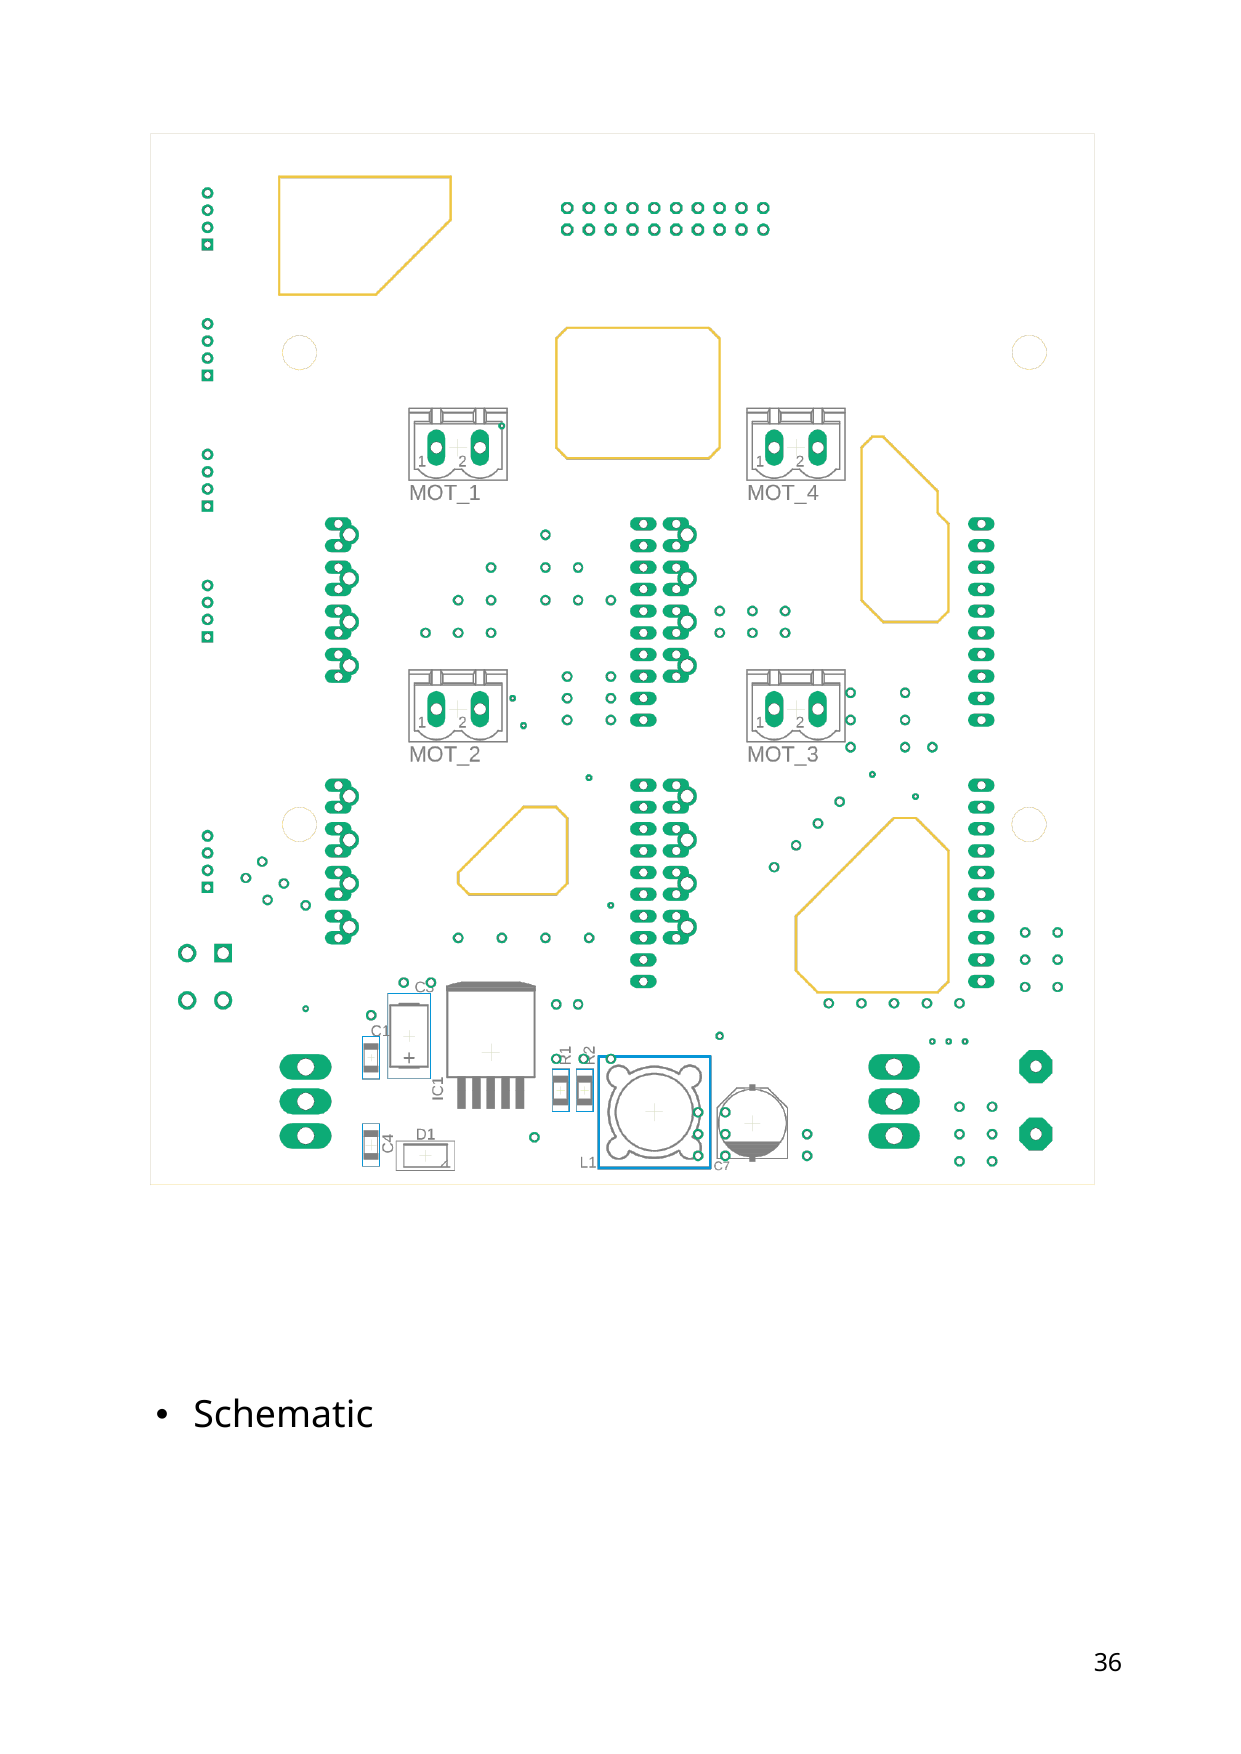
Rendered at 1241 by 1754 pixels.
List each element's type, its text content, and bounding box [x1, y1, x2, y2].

picture [118, 90, 1123, 1200]
list Schematic [156, 1387, 1122, 1438]
